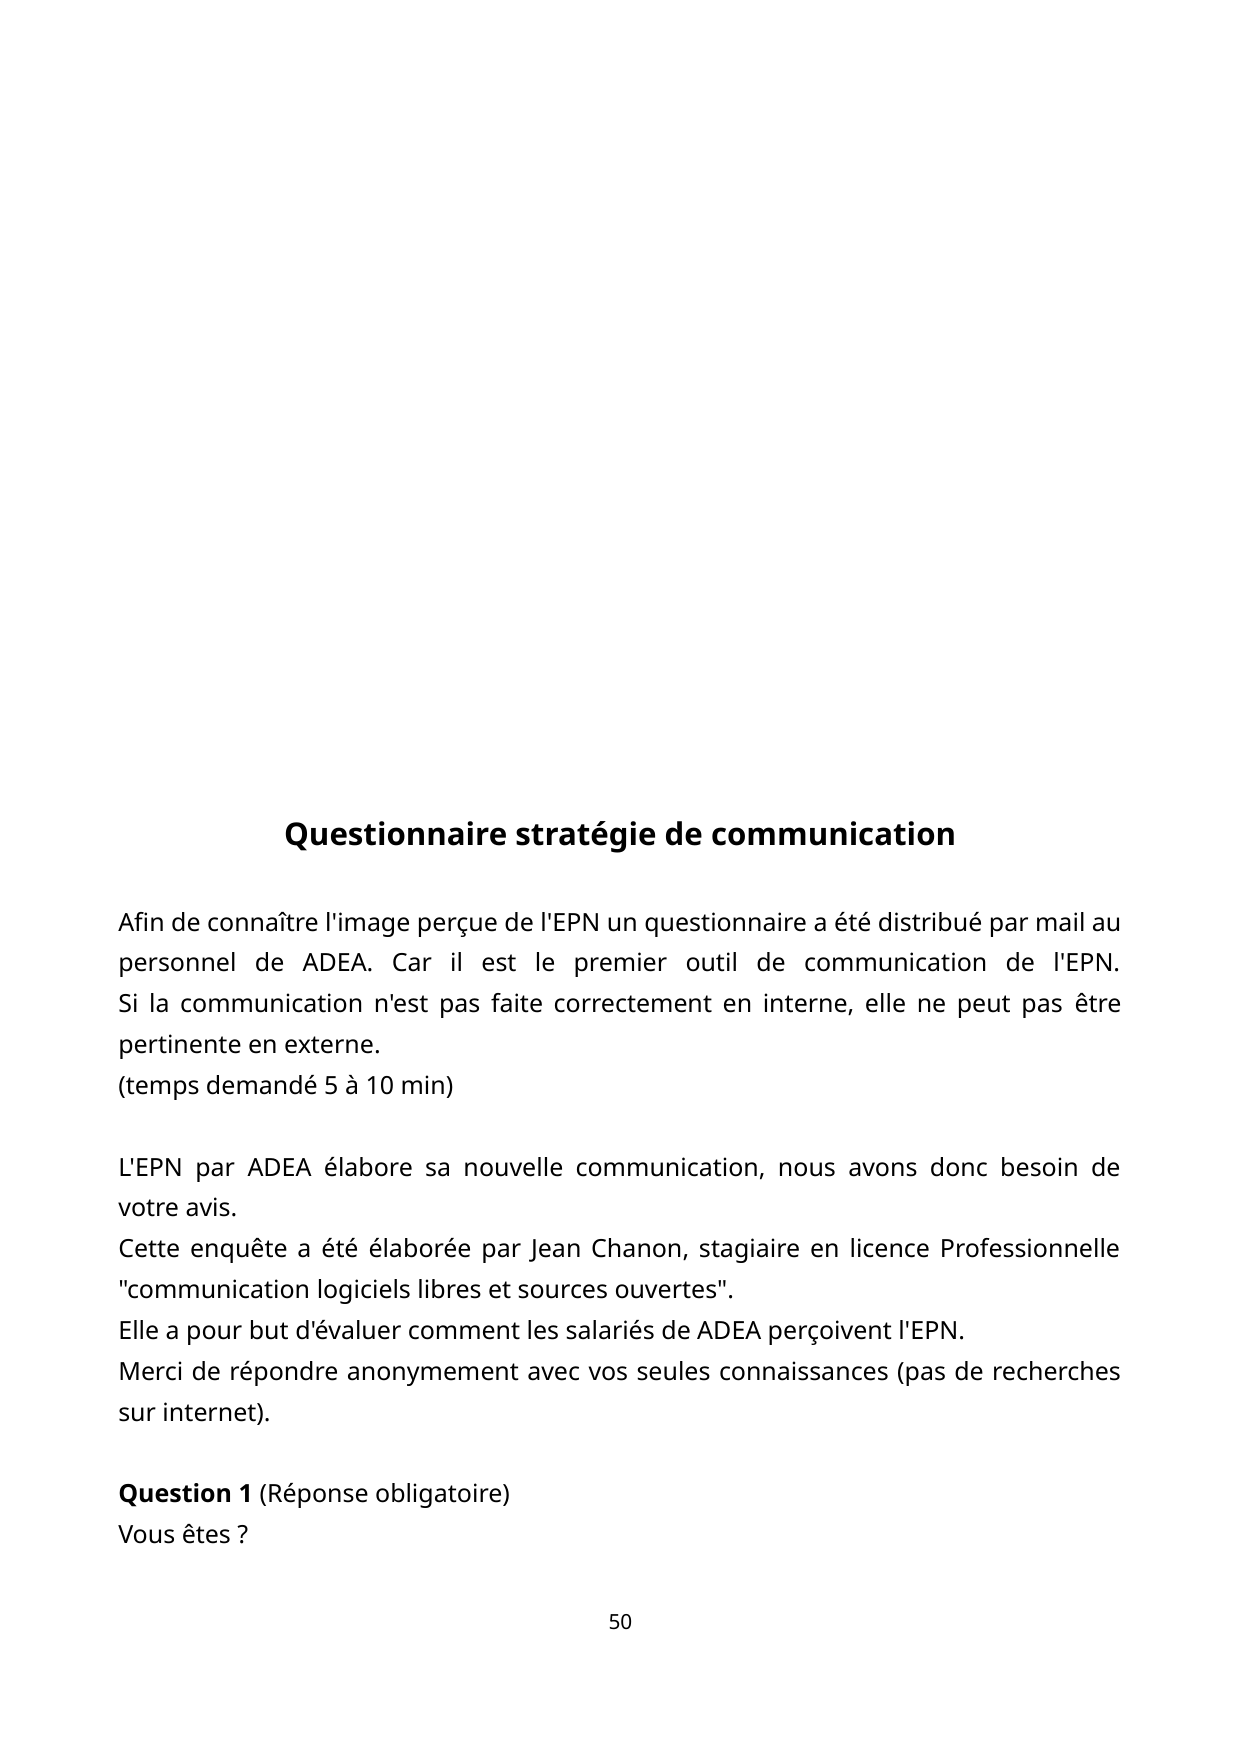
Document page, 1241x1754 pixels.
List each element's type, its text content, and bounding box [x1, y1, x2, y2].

text Merci de répondre anonymement avec vos seules connaissances (pas de recherches sur internet). [118, 1353, 1122, 1428]
text (temps demandé 5 à 10 min) [118, 1067, 1122, 1102]
text Question 1 (Réponse obligatoire) [118, 1476, 1122, 1510]
text L'EPN par ADEA élabore sa nouvelle communication, nous avons donc besoin de votre avis. [118, 1149, 1122, 1224]
text Elle a pour but d'évaluer comment les salariés de ADEA perçoivent l'EPN. [118, 1312, 1122, 1347]
text Vous êtes ? [118, 1517, 1122, 1551]
text Cette enquête a été élaborée par Jean Chanon, stagiaire en licence Professionnelle "communication logiciels libres et sources ouvertes". [118, 1231, 1122, 1306]
text Afin de connaître l'image perçue de l'EPN un questionnaire a été distribué par mail au personnel de ADEA. Car il est le premier outil de communication de l'EPN. Si la communication n'est pas faite correctement en interne, elle ne peut pas être pertinente en externe. [118, 904, 1122, 1061]
text Questionnaire stratégie de communication [118, 812, 1122, 855]
